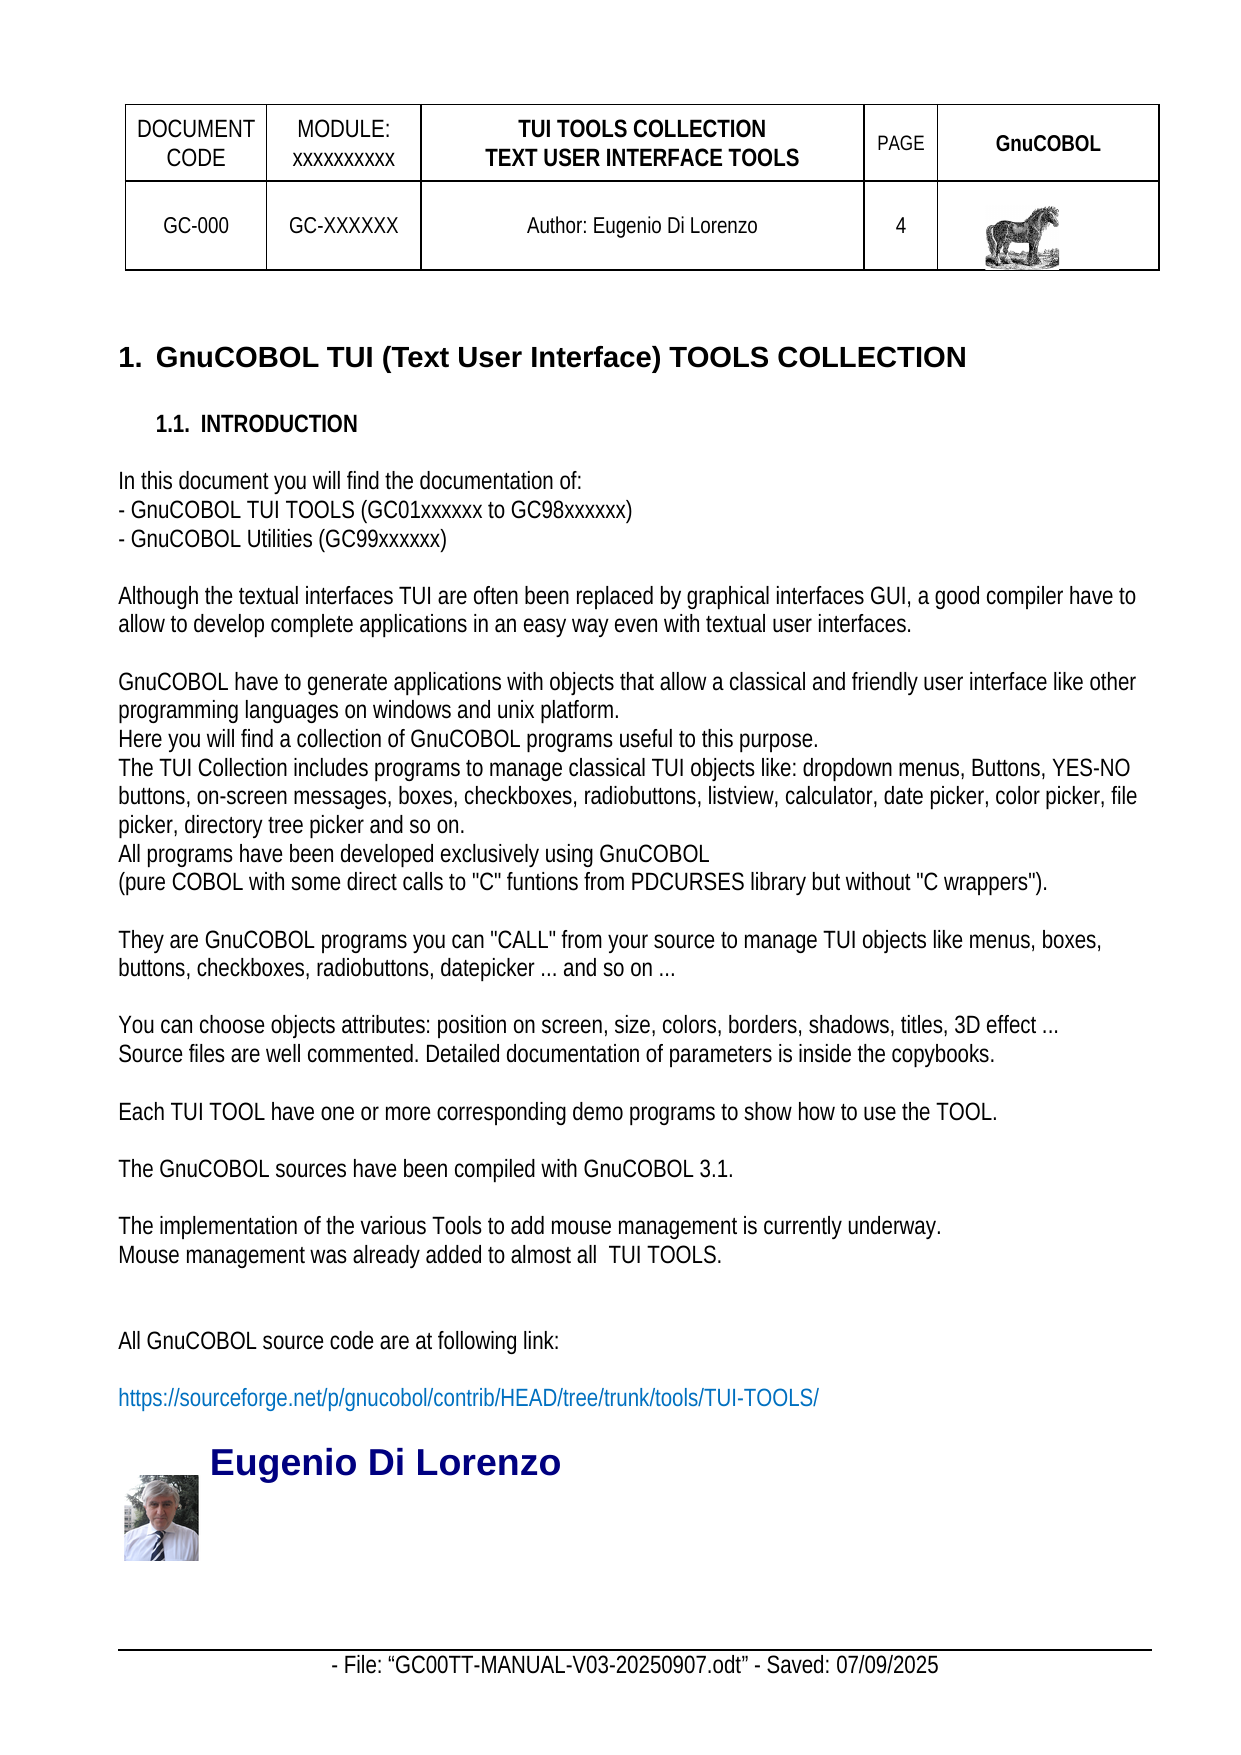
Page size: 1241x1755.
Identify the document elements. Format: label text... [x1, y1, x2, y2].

subtitle GnuCOBOL TUI (Text User Interface) TOOLS COLLECTION [118, 341, 1152, 374]
text GnuCOBOL have to generate applications with objects that allow a classical and friendly user interface like other programming languages on windows and unix platform. [118, 667, 1152, 724]
text The TUI Collection includes programs to manage classical TUI objects like: dropdown menus, Buttons, YES-NO buttons, on-screen messages, boxes, checkboxes, radiobuttons, listview, calculator, date picker, color picker, file picker, directory tree picker and so on. [118, 753, 1152, 839]
text Each TUI TOOL have one or more corresponding demo programs to show how to use the TOOL. [118, 1096, 1152, 1125]
text Mouse management was already added to almost all TUI TOOLS. [118, 1240, 1152, 1268]
text All GnuCOBOL source code are at following link: [118, 1326, 1152, 1354]
text Although the textual interfaces TUI are often been replaced by graphical interfaces GUI, a good compiler have to allow to develop complete applications in an easy way even with textual user interfaces. [118, 581, 1152, 638]
text https://sourceforge.net/p/gnucobol/contrib/HEAD/tree/trunk/tools/TUI-TOOLS/ [118, 1383, 1152, 1412]
text Here you will find a collection of GnuCOBOL programs useful to this purpose. [118, 724, 1152, 753]
text - GnuCOBOL Utilities (GC99xxxxxx) [118, 523, 1152, 552]
text (pure COBOL with some direct calls to "C" funtions from PDCURSES library but without "C wrappers"). [118, 867, 1152, 896]
subtitle INTRODUCTION [156, 409, 1152, 438]
text Source files are well commented. Detailed documentation of parameters is inside the copybooks. [118, 1039, 1152, 1068]
text In this document you will find the documentation of: [118, 466, 1152, 495]
text They are GnuCOBOL programs you can "CALL" from your source to manage TUI objects like menus, boxes, buttons, checkboxes, radiobuttons, datepicker ... and so on ... [118, 924, 1152, 982]
text You can choose objects attributes: position on screen, size, colors, borders, shadows, titles, 3D effect ... [118, 1011, 1152, 1039]
text Eugenio Di Lorenzo [118, 1440, 1152, 1561]
text The implementation of the various Tools to add mouse management is currently underway. [118, 1211, 1152, 1240]
text - GnuCOBOL TUI TOOLS (GC01xxxxxx to GC98xxxxxx) [118, 495, 1152, 523]
text The GnuCOBOL sources have been compiled with GnuCOBOL 3.1. [118, 1154, 1152, 1182]
text All programs have been developed exclusively using GnuCOBOL [118, 839, 1152, 867]
